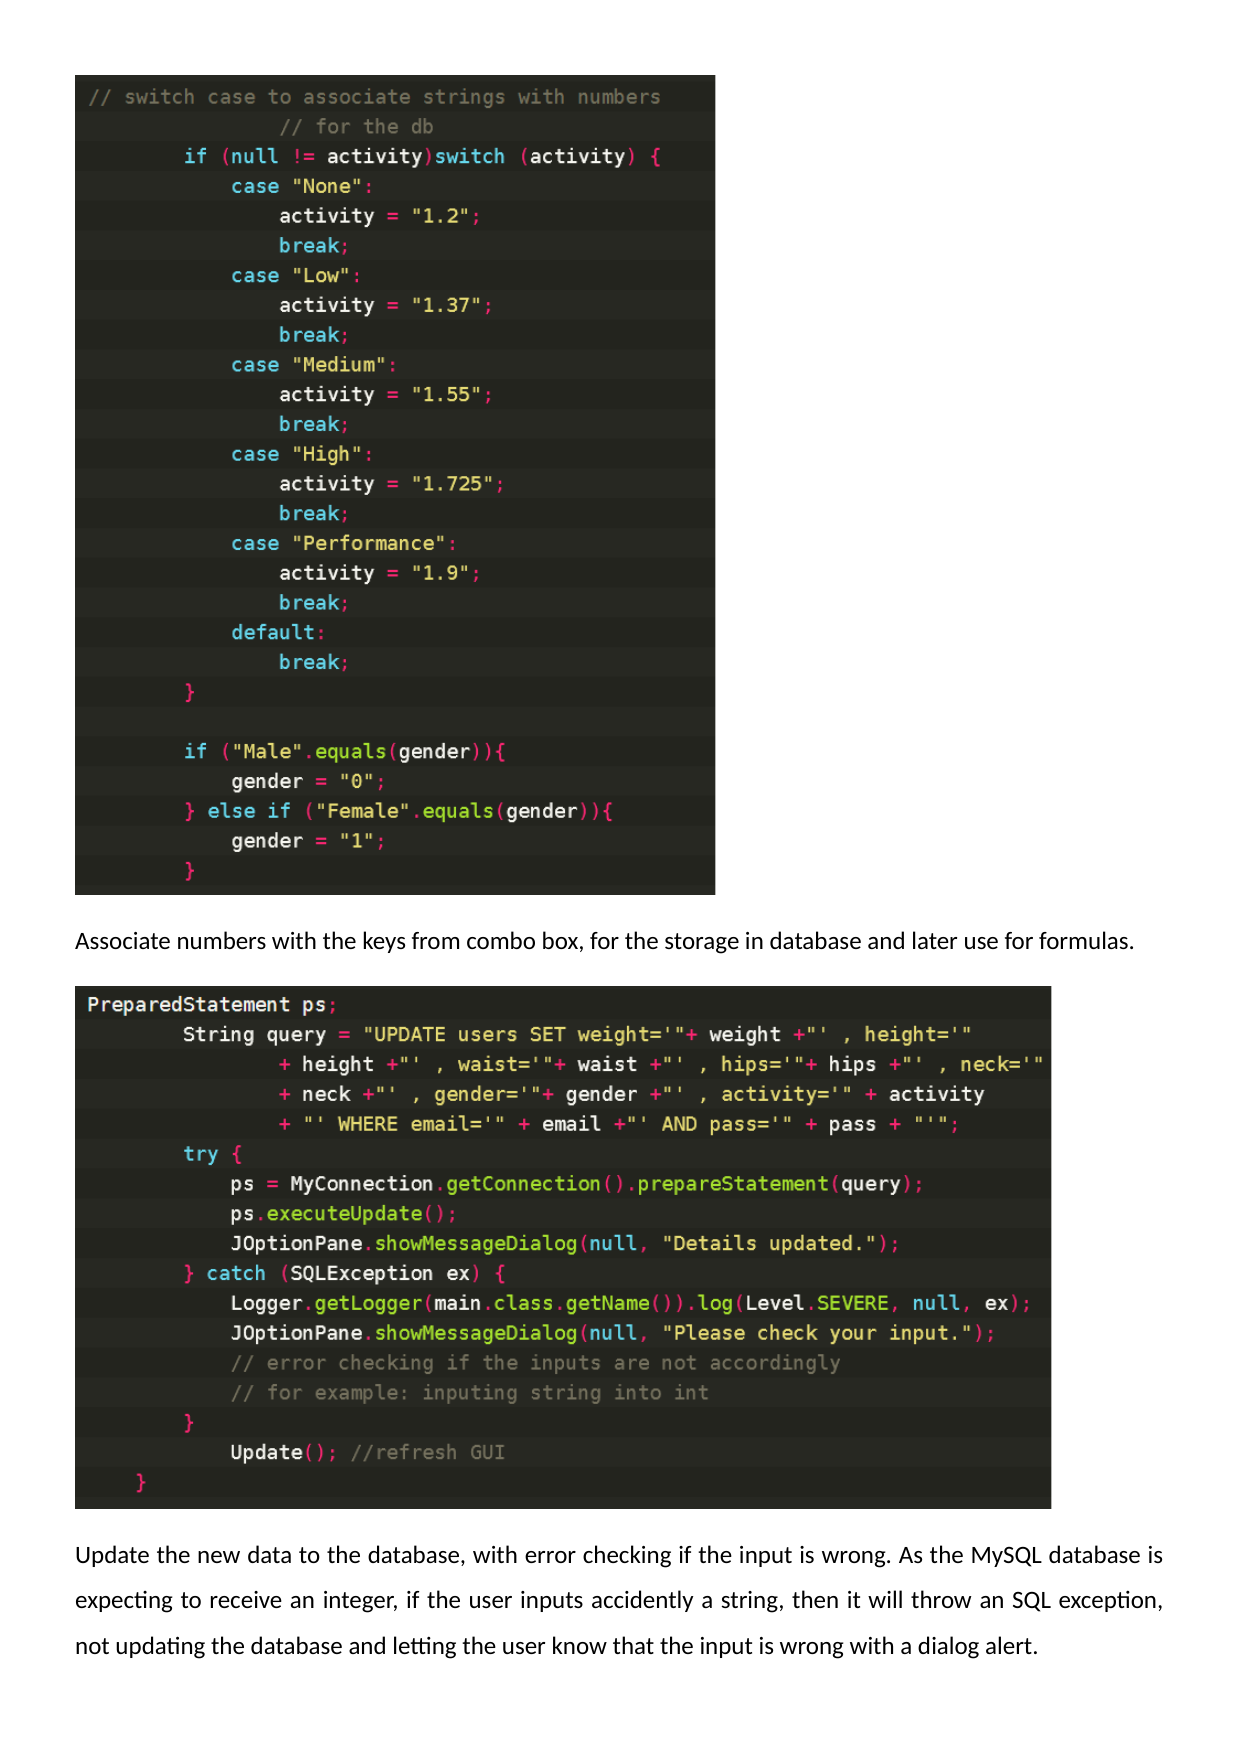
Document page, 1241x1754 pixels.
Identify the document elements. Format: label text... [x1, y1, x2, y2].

text Associate numbers with the keys from combo box, for the storage in database and later use for formulas. [75, 925, 1165, 956]
text Update the new data to the database, with error checking if the input is wrong. As the MySQL database is expecting to receive an integer, if the user inputs accidently a string, then it will throw an SQL exception, not updating the database and letting the user know that the input is wrong with a dialog alert. [75, 1539, 1165, 1661]
